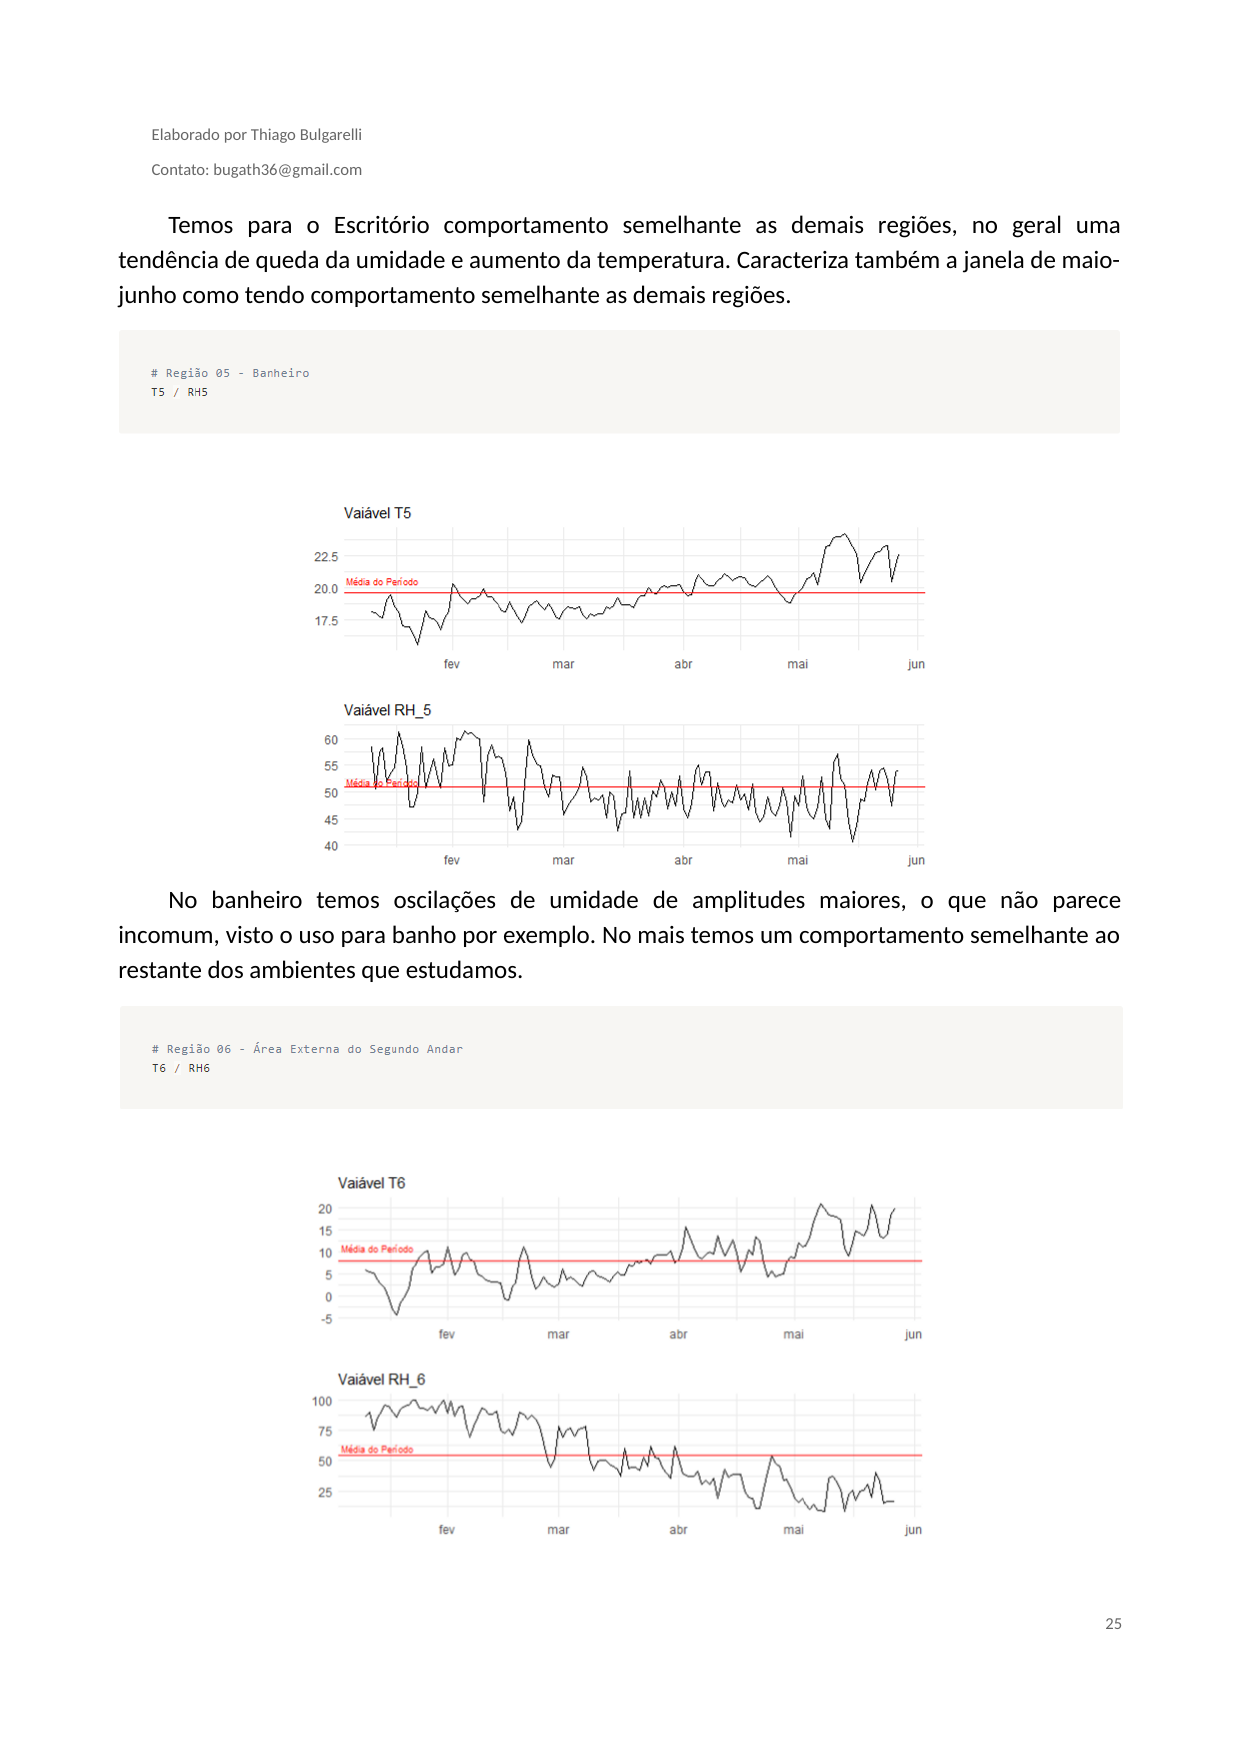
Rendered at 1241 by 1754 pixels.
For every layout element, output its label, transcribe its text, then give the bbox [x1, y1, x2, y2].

picture [301, 1162, 939, 1555]
text Temos para o Escritório comportamento semelhante as demais regiões, no geral uma tendência de queda da umidade e aumento da temperatura. Caracteriza também a janela de maio-junho como tendo comportamento semelhante as demais regiões. [118, 209, 1122, 309]
picture [119, 1006, 1124, 1109]
picture [298, 488, 943, 880]
picture [118, 329, 1123, 434]
text No banheiro temos oscilações de umidade de amplitudes maiores, o que não parece incomum, visto o uso para banho por exemplo. No mais temos um comportamento semelhante ao restante dos ambientes que estudamos. [118, 885, 1122, 985]
